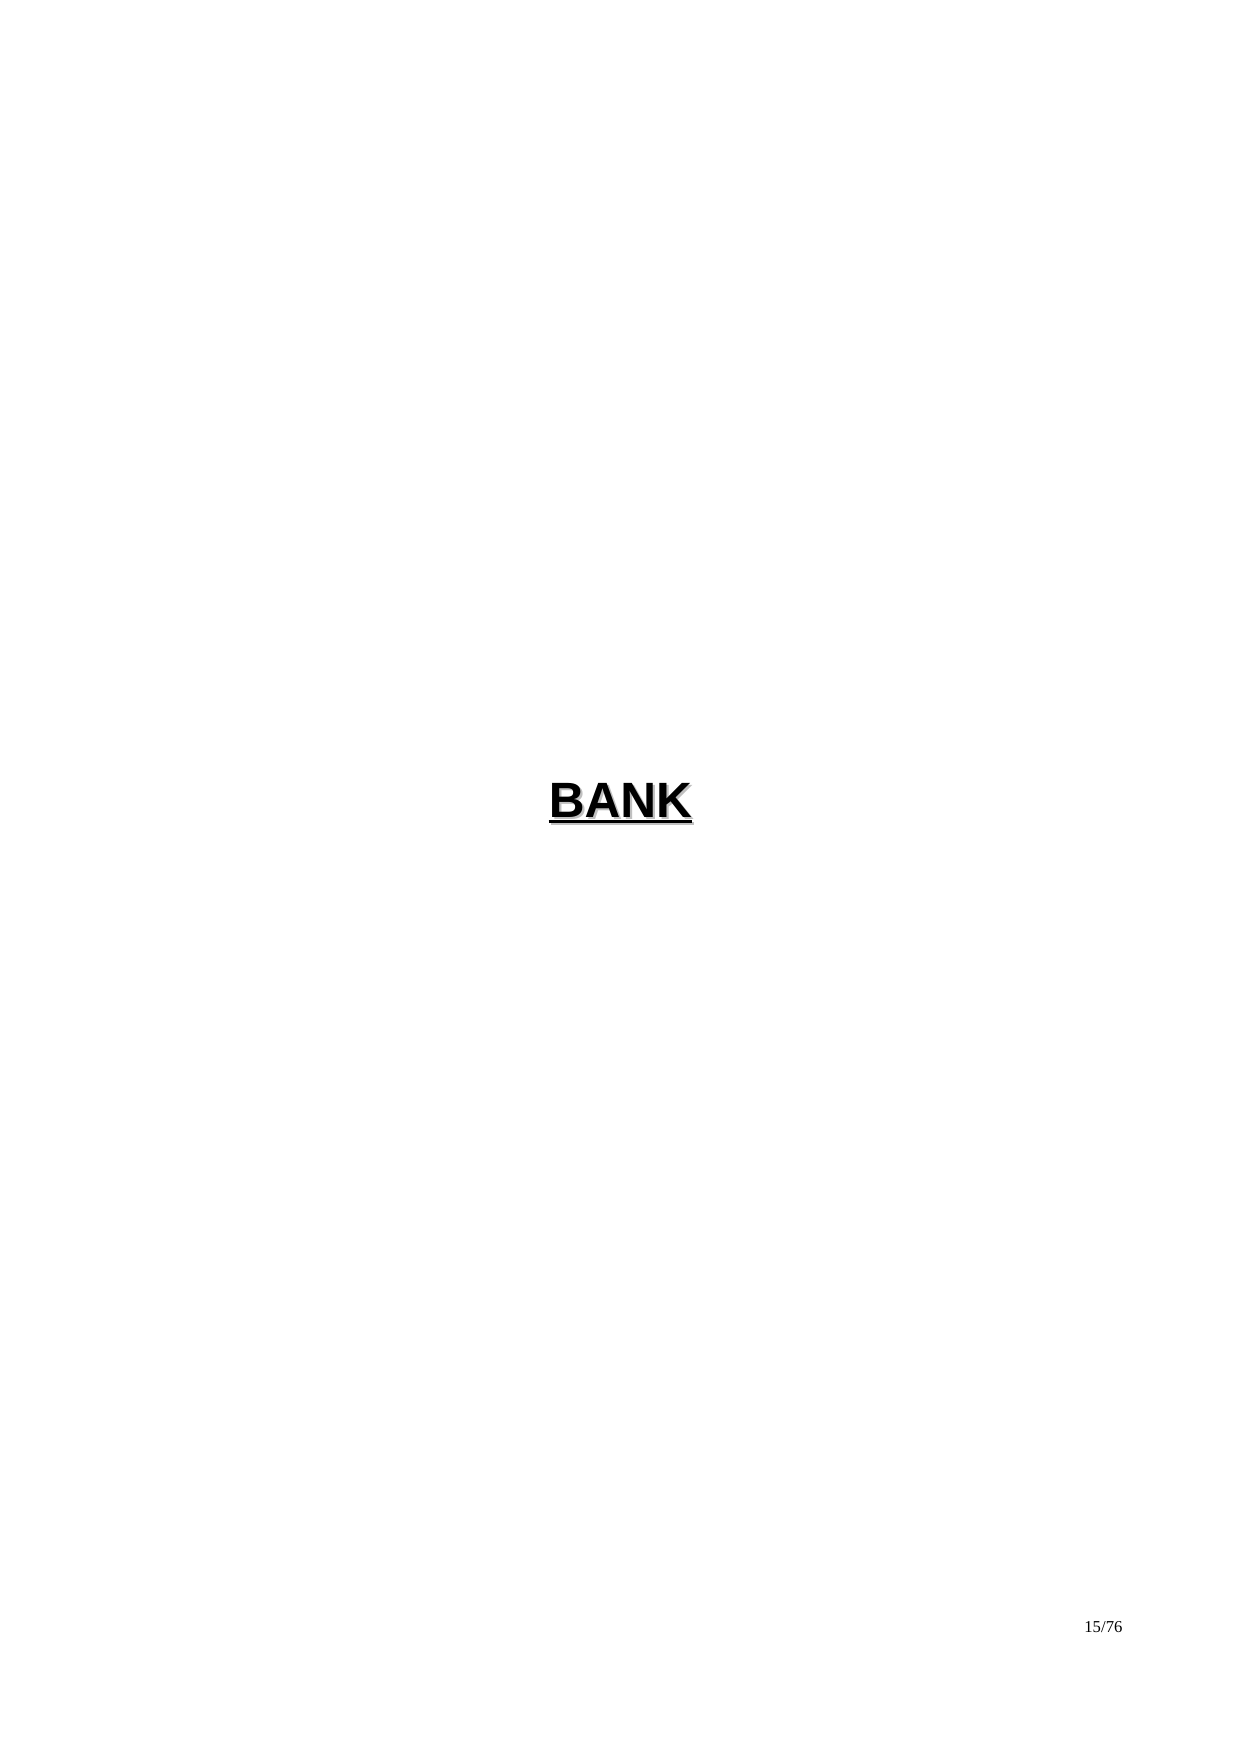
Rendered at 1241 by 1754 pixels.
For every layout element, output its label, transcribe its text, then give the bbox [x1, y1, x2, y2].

subtitle BANK [118, 771, 1122, 828]
